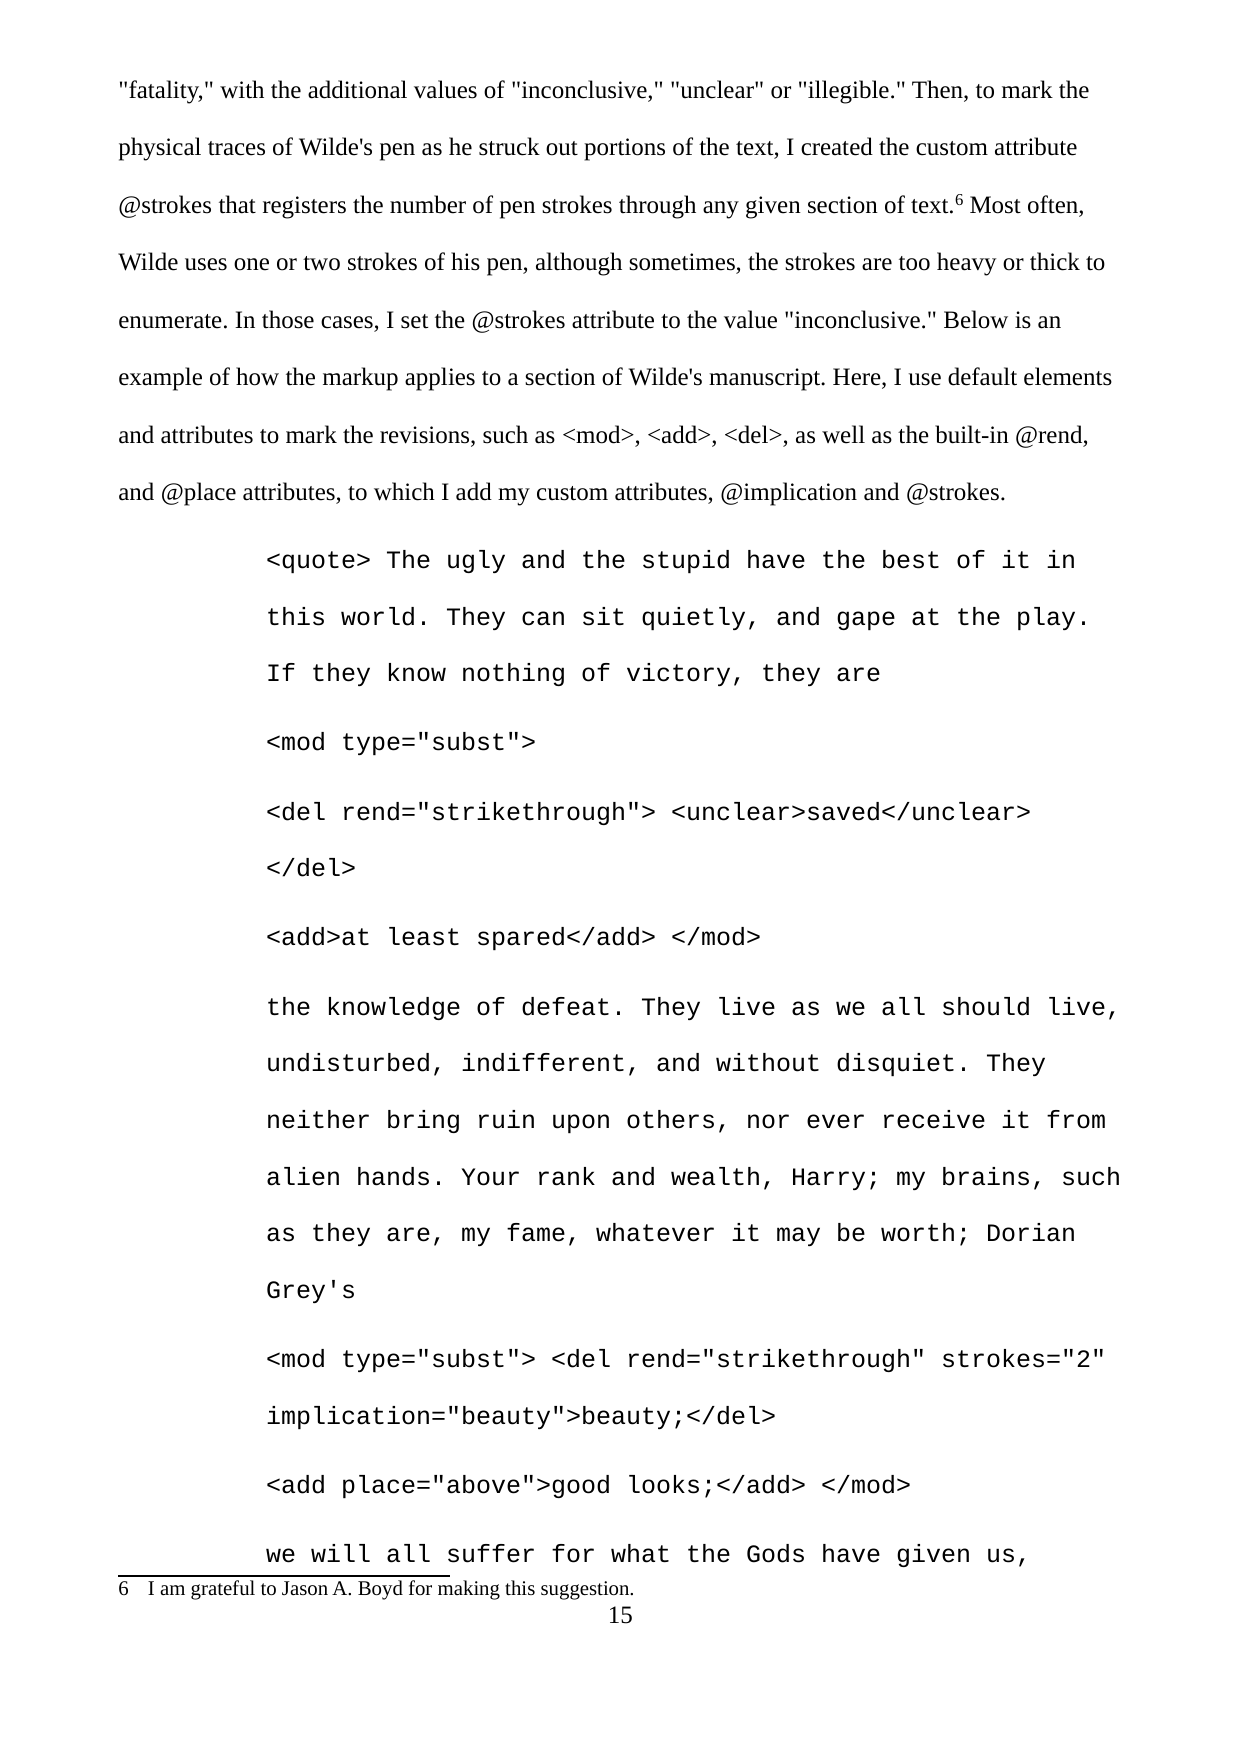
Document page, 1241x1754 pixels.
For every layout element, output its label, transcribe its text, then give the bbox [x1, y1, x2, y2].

text <quote> The ugly and the stupid have the best of it in this world. They can sit quietly, and gape at the play. If they know nothing of victory, they are [266, 547, 1122, 689]
text <add place="above">good looks;</add> </mod> [266, 1472, 1122, 1501]
text <mod type="subst"> <del rend="strikethrough" strokes="2" implication="beauty">beauty;</del> [266, 1347, 1122, 1432]
text <mod type="subst"> [266, 730, 1122, 758]
text <del rend="strikethrough"> <unclear>saved</unclear> </del> [266, 799, 1122, 884]
text we will all suffer for what the Gods have given us, [266, 1542, 1122, 1570]
text the knowledge of defeat. They live as we all should live, undisturbed, indifferent, and without disquiet. They neither bring ruin upon others, nor ever receive it from alien hands. Your rank and wealth, Harry; my brains, such as they are, my fame, whatever it may be worth; Dorian Grey's [266, 994, 1122, 1306]
text I am grateful to Jason A. Boyd for making this suggestion. [118, 1576, 1122, 1600]
text "fatality," with the additional values of "inconclusive," "unclear" or "illegible." Then, to mark the physical traces of Wilde's pen as he struck out portions of the text, I created the custom attribute @strokes that registers the number of pen strokes through any given section of text. Most often, Wilde uses one or two strokes of his pen, although sometimes, the strokes are too heavy or thick to enumerate. In those cases, I set the @strokes attribute to the value "inconclusive." Below is an example of how the markup applies to a section of Wilde's manuscript. Here, I use default elements and attributes to mark the revisions, such as <mod>, <add>, <del>, as well as the built-in @rend, and @place attributes, to which I add my custom attributes, @implication and @strokes. [118, 75, 1122, 506]
text <add>at least spared</add> </mod> [266, 925, 1122, 953]
